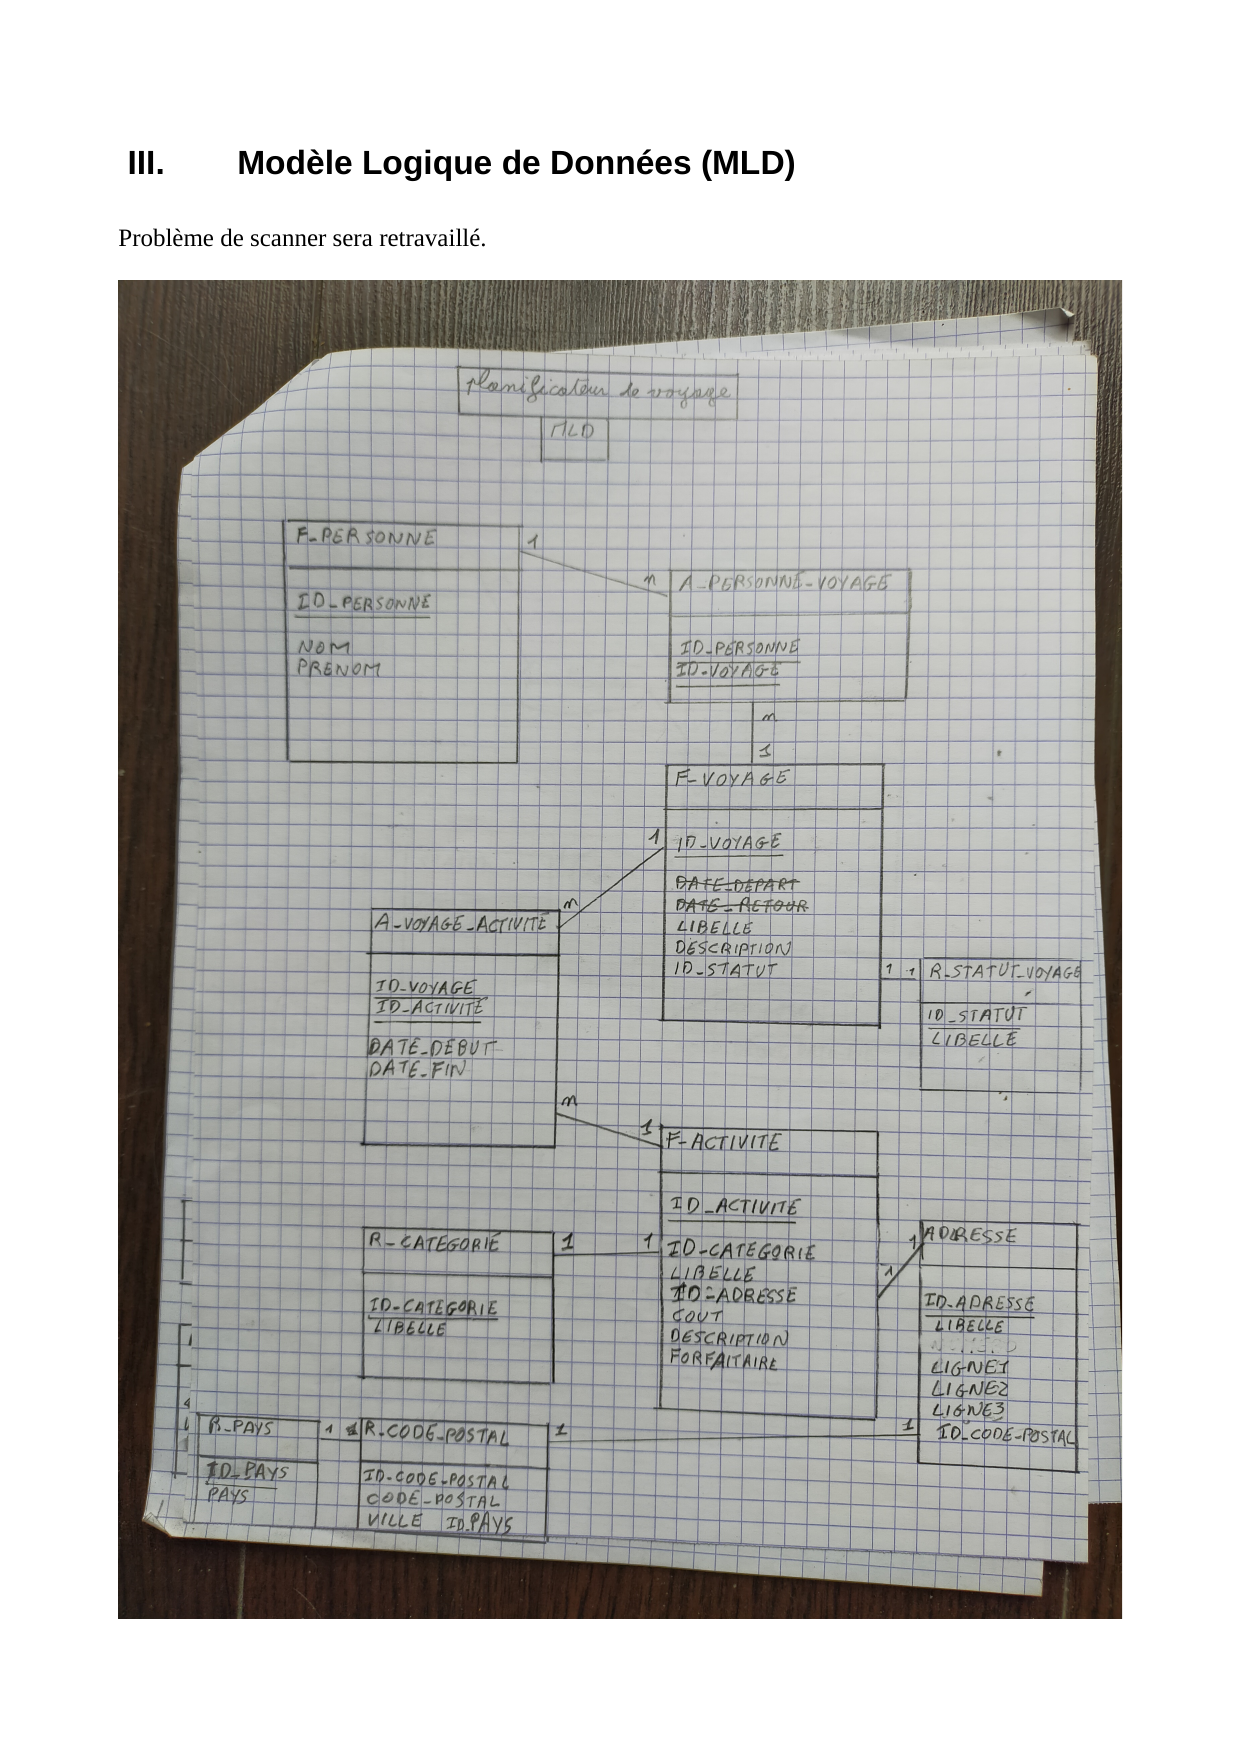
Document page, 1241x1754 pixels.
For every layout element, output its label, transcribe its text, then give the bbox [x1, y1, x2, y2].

picture [118, 280, 1123, 1619]
text Problème de scanner sera retravaillé. [118, 223, 1122, 252]
subtitle Modèle Logique de Données (MLD) [118, 143, 1122, 182]
